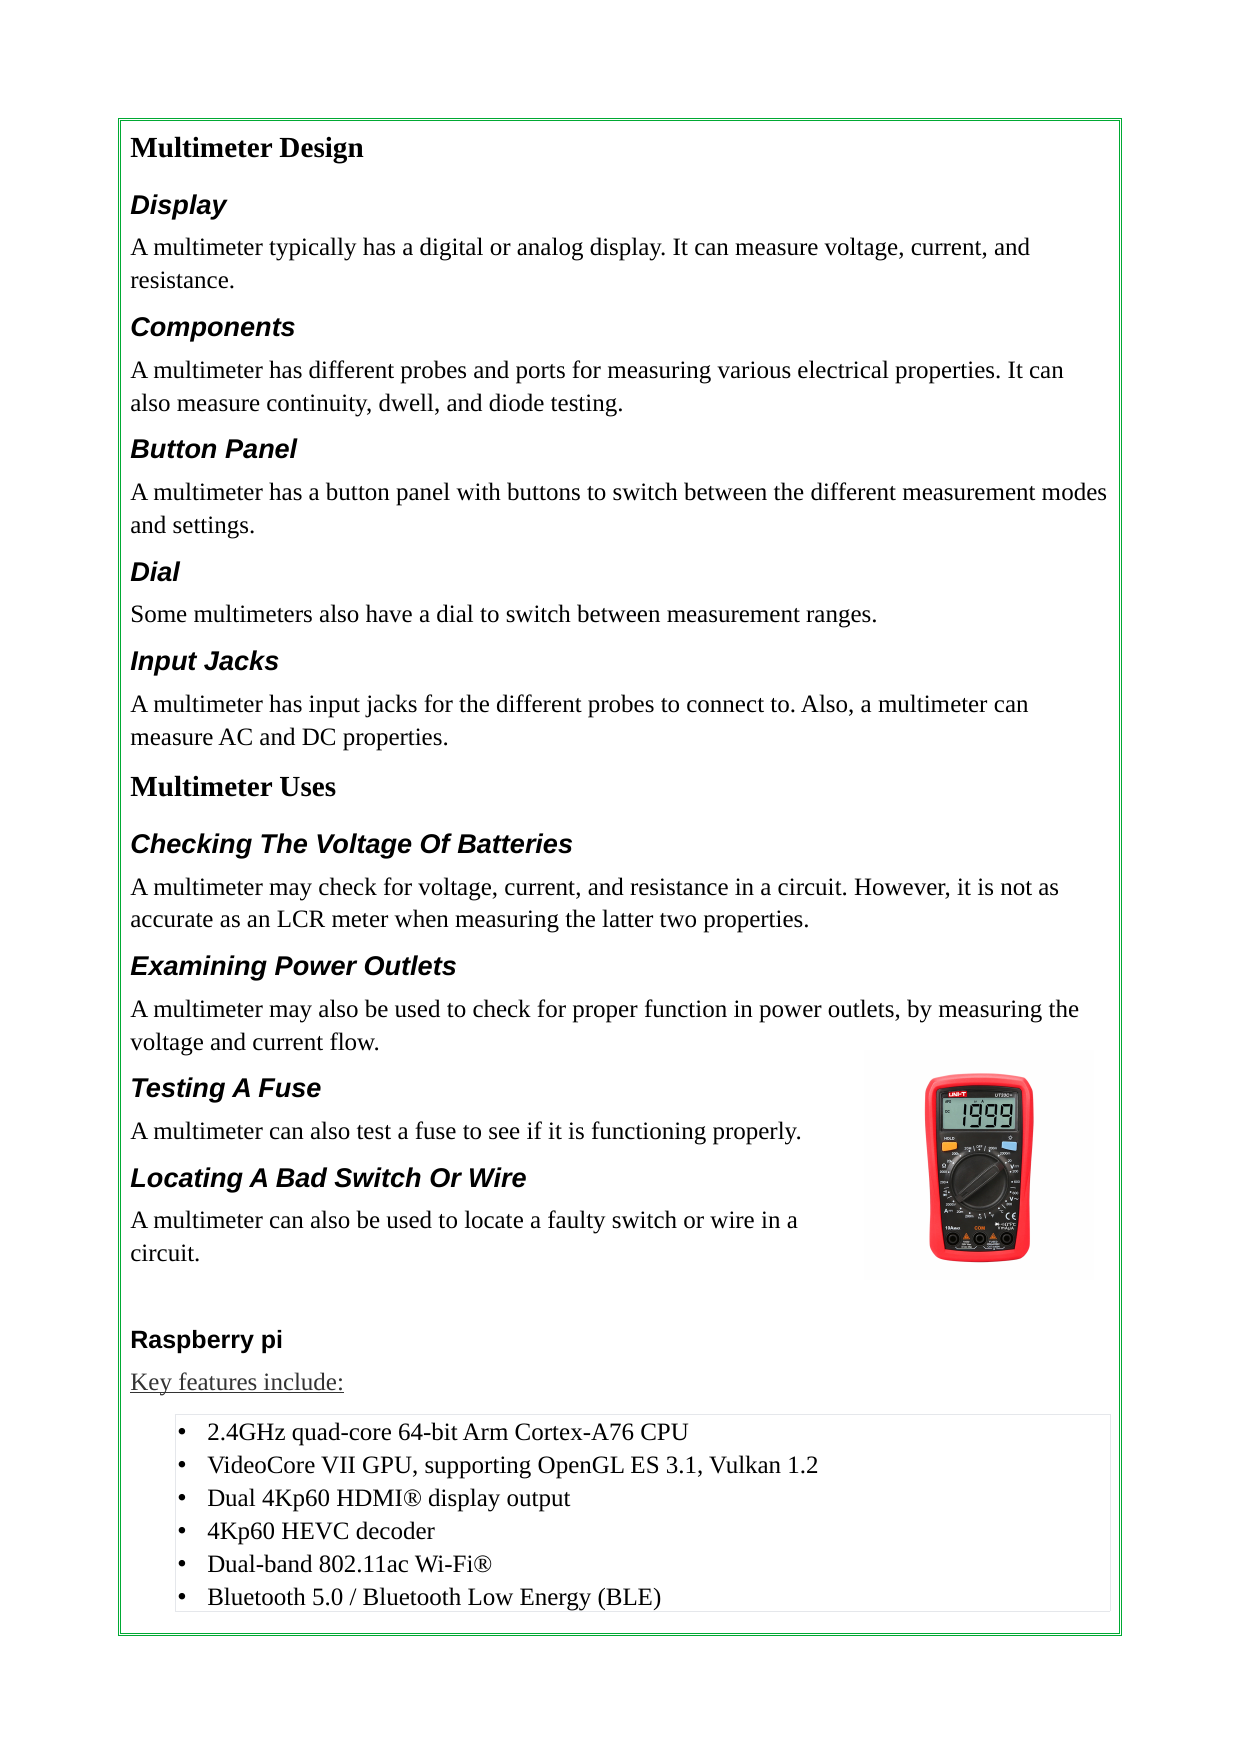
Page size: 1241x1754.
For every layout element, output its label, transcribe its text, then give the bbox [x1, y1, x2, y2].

subtitle [1094, 1072, 1110, 1104]
list Dual 4Kp60 HDMI® display output [176, 1480, 1110, 1512]
subtitle Multimeter Uses [130, 769, 1110, 803]
text A multimeter can also be used to locate a faulty switch or wire in a circuit. [130, 1205, 864, 1267]
subtitle Input Jacks [130, 645, 1110, 676]
subtitle Checking The Voltage Of Batteries [130, 828, 1110, 859]
subtitle Testing A Fuse [130, 1072, 864, 1104]
subtitle Components [130, 311, 1110, 342]
text Some multimeters also have a dial to switch between measurement ranges. [130, 599, 1110, 628]
list 4Kp60 HEVC decoder [176, 1513, 1110, 1545]
subtitle Raspberry pi [130, 1325, 1110, 1354]
subtitle Multimeter Design [130, 130, 1110, 164]
text A multimeter may check for voltage, current, and resistance in a circuit. However, it is not as accurate as an LCR meter when measuring the latter two properties. [130, 872, 1110, 933]
picture [864, 1050, 1094, 1280]
text Key features include: [130, 1367, 1110, 1395]
list Dual-band 802.11ac Wi-Fi® [176, 1546, 1110, 1578]
text A multimeter has input jacks for the different probes to connect to. Also, a multimeter can measure AC and DC properties. [130, 689, 1110, 750]
list 2.4GHz quad-core 64-bit Arm Cortex-A76 CPU [176, 1415, 1110, 1446]
text A multimeter may also be used to check for proper function in power outlets, by measuring the voltage and current flow. [130, 994, 1110, 1056]
subtitle Examining Power Outlets [130, 950, 1110, 981]
subtitle Display [130, 189, 1110, 220]
text A multimeter has a button panel with buttons to switch between the different measurement modes and settings. [130, 477, 1110, 539]
list VideoCore VII GPU, supporting OpenGL ES 3.1, Vulkan 1.2 [176, 1447, 1110, 1479]
subtitle Locating A Bad Switch Or Wire [130, 1162, 864, 1193]
text A multimeter can also test a fuse to see if it is functioning properly. [130, 1116, 864, 1145]
text A multimeter typically has a digital or analog display. It can measure voltage, current, and resistance. [130, 232, 1110, 294]
subtitle Button Panel [130, 433, 1110, 464]
text A multimeter has different probes and ports for measuring various electrical properties. It can also measure continuity, dwell, and diode testing. [130, 355, 1110, 417]
subtitle Dial [130, 556, 1110, 587]
list Bluetooth 5.0 / Bluetooth Low Energy (BLE) [176, 1579, 1110, 1611]
